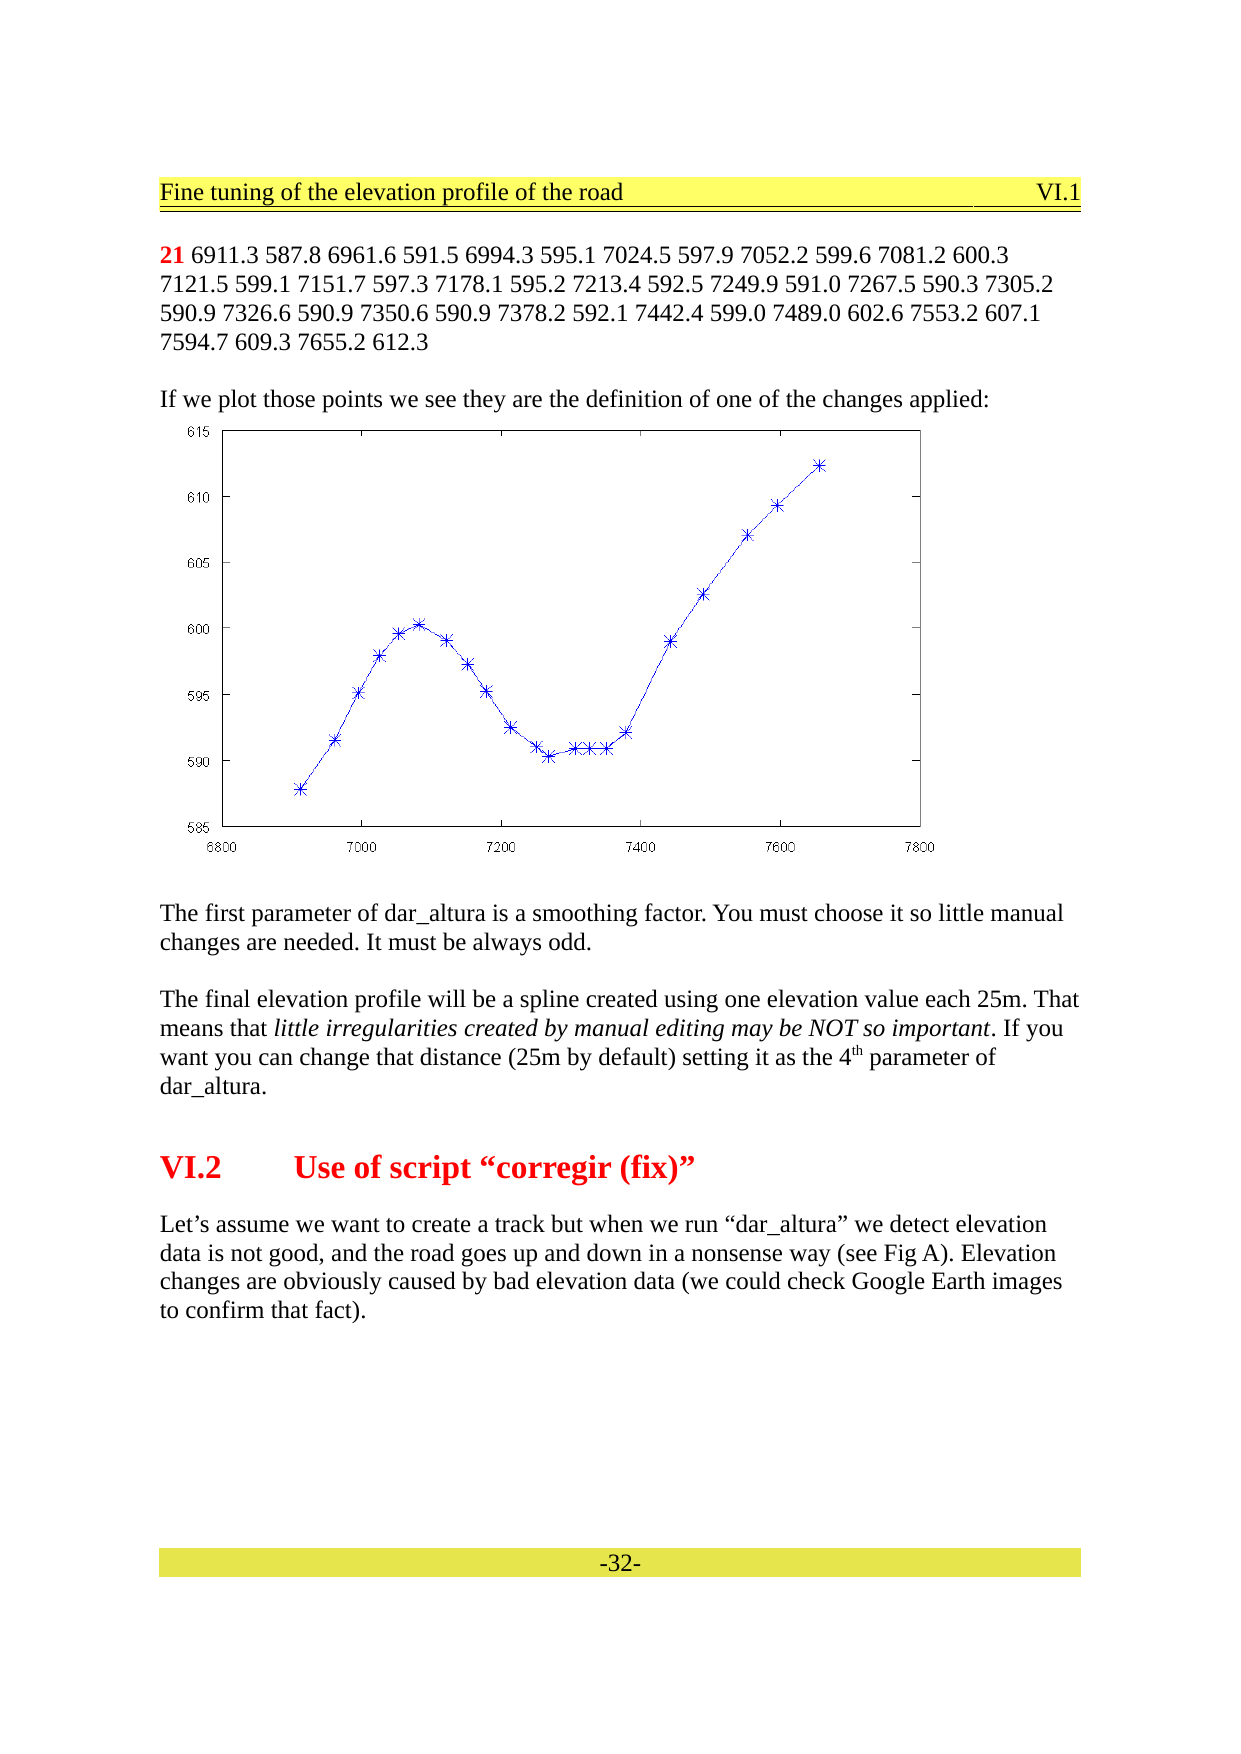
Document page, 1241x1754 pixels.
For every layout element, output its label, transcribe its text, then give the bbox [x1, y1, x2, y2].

text The final elevation profile will be a spline created using one elevation value each 25m. That means that little irregularities created by manual editing may be NOT so important. If you want you can change that distance (25m by default) setting it as the 4th parameter of dar_altura. [159, 984, 1081, 1099]
subtitle Use of script “corregir (fix)” [159, 1147, 1081, 1185]
picture [176, 422, 942, 861]
text If we plot those points we see they are the definition of one of the changes applied: [159, 384, 1081, 413]
text 21 6911.3 587.8 6961.6 591.5 6994.3 595.1 7024.5 597.9 7052.2 599.6 7081.2 600.3 7121.5 599.1 7151.7 597.3 7178.1 595.2 7213.4 592.5 7249.9 591.0 7267.5 590.3 7305.2 590.9 7326.6 590.9 7350.6 590.9 7378.2 592.1 7442.4 599.0 7489.0 602.6 7553.2 607.1 7594.7 609.3 7655.2 612.3 [159, 240, 1081, 355]
text The first parameter of dar_altura is a smoothing factor. You must choose it so little manual changes are needed. It must be always odd. [159, 898, 1081, 956]
text Let’s assume we want to create a track but when we run “dar_altura” we detect elevation data is not good, and the road goes up and down in a nonsense way (see Fig A). Elevation changes are obviously caused by bad elevation data (we could check Google Earth images to confirm that fact). [159, 1209, 1081, 1324]
